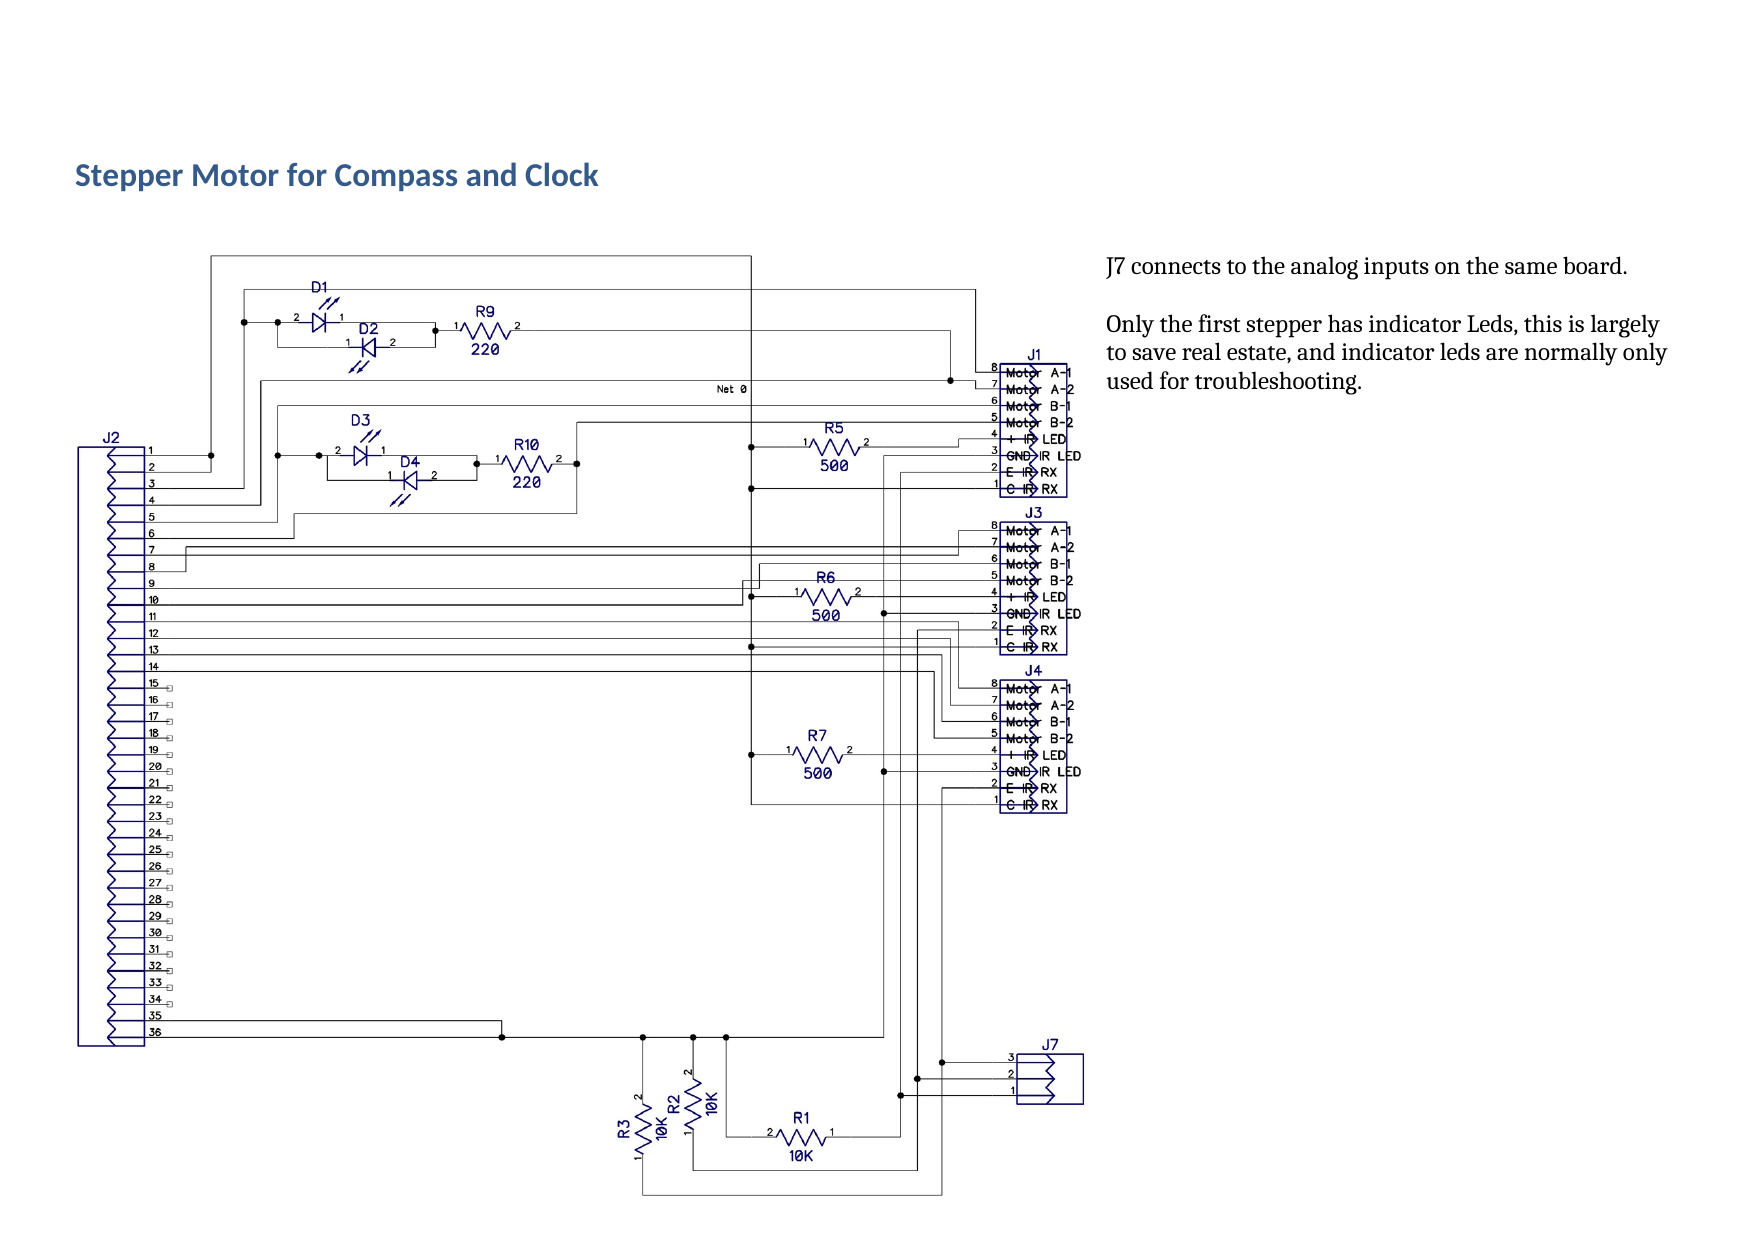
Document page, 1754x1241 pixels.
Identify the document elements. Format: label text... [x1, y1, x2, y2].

text J7 connects to the analog inputs on the same board. [1088, 252, 1679, 281]
text Only the first stepper has indicator Leds, this is largely to save real estate, and indicator leds are normally only used for troubleshooting. [1088, 309, 1679, 396]
subtitle Stepper Motor for Compass and Clock [75, 154, 1679, 194]
picture [75, 252, 1088, 1198]
